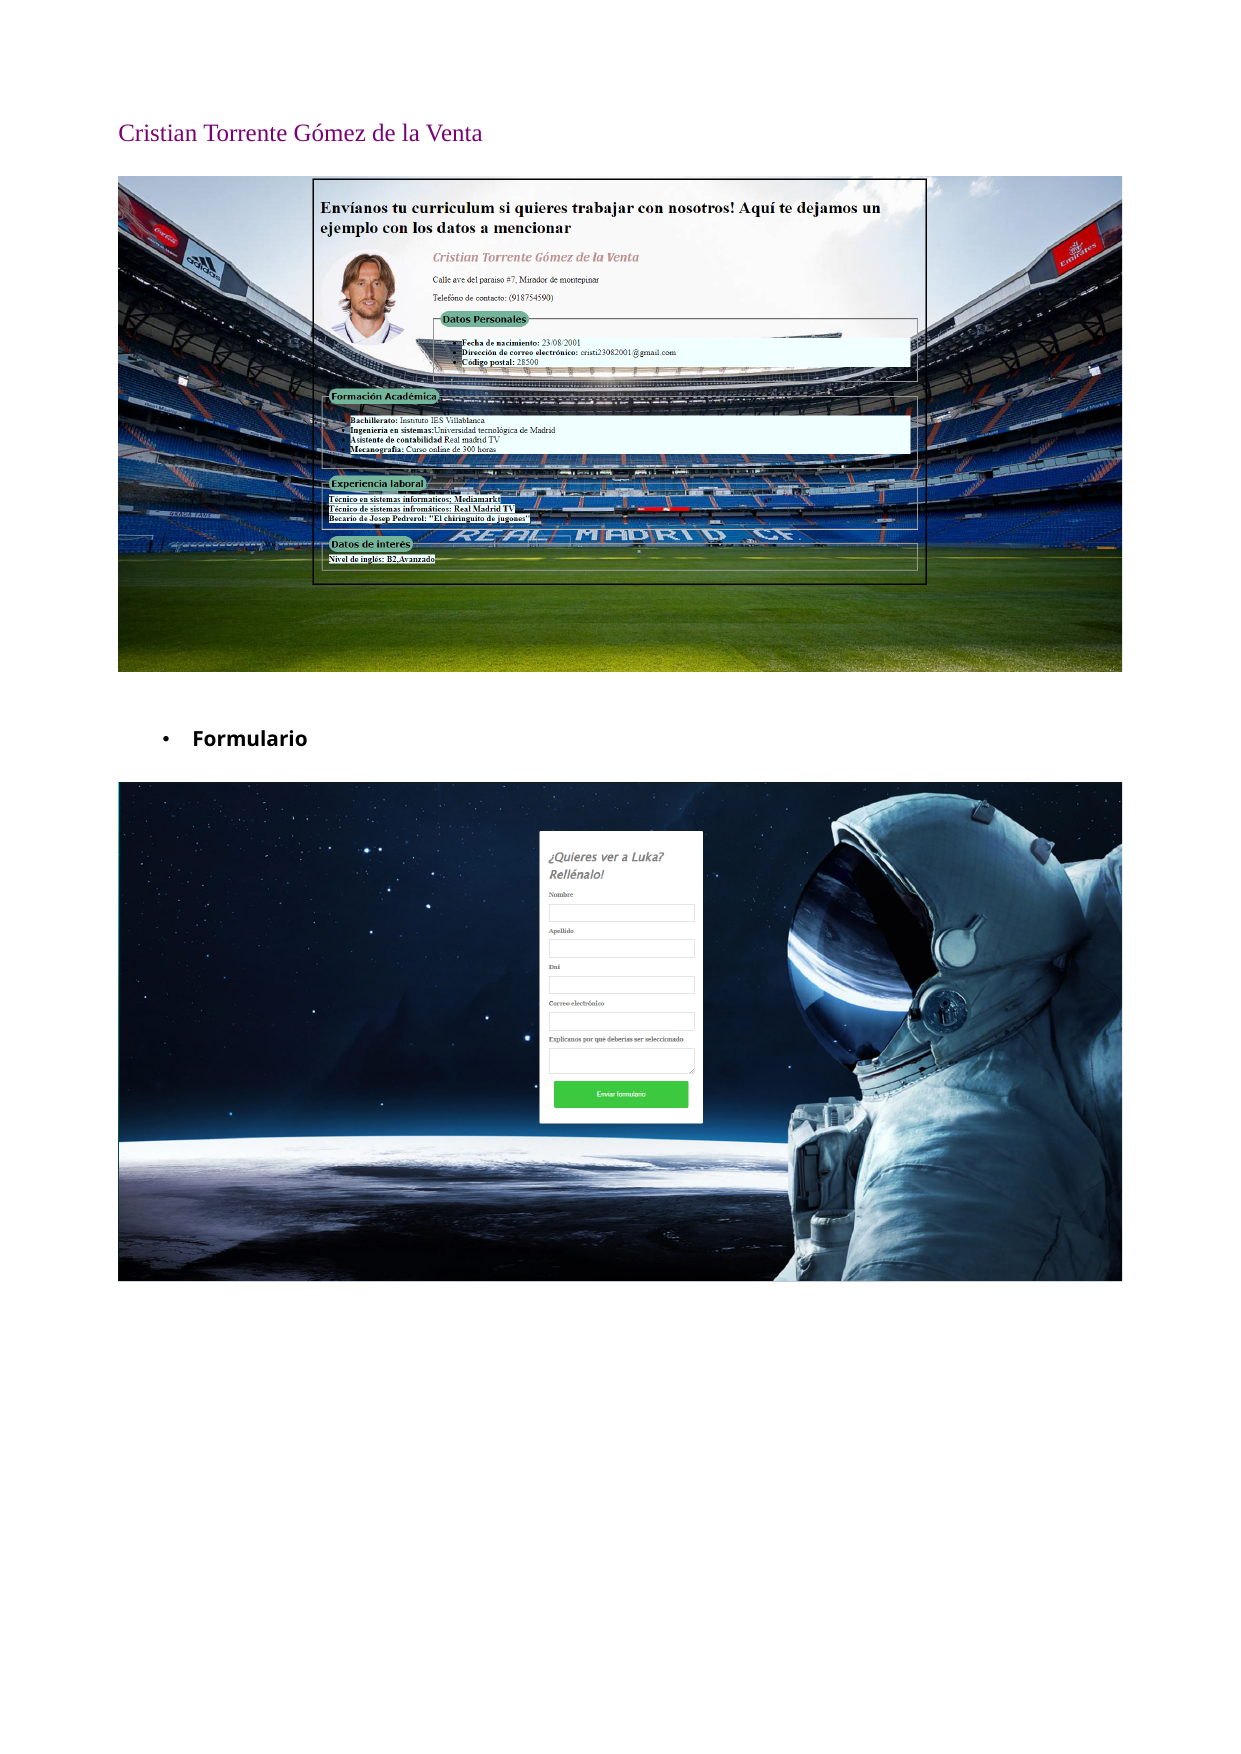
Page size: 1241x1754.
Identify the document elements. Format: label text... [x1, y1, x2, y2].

list Formulario [162, 724, 1106, 752]
picture [118, 176, 1123, 672]
picture [118, 782, 1123, 1282]
